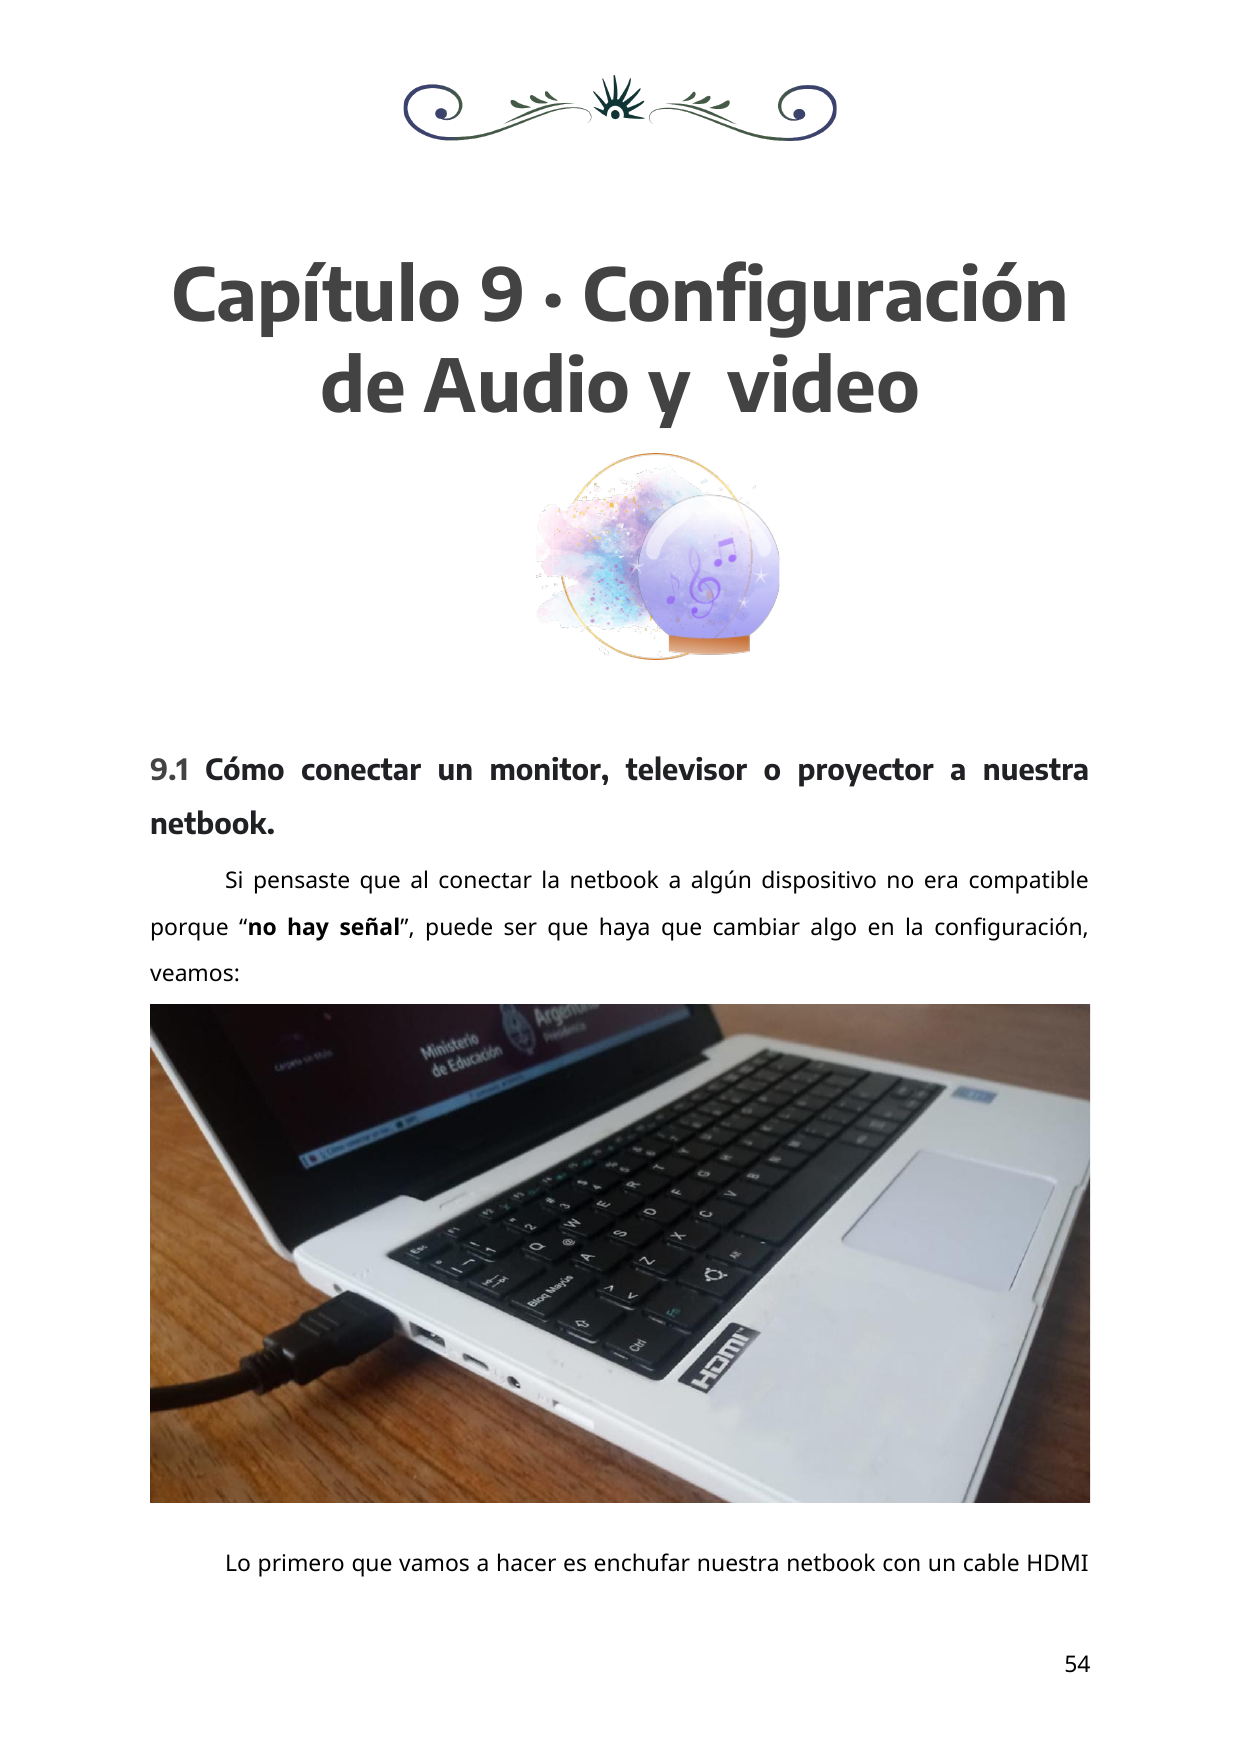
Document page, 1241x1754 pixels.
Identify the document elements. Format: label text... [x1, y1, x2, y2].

text Si pensaste que al conectar la netbook a algún dispositivo no era compatible porque “no hay señal”, puede ser que haya que cambiar algo en la configuración, veamos: [150, 864, 1090, 1004]
text Lo primero que vamos a hacer es enchufar nuestra netbook con un cable HDMI [150, 1546, 1090, 1578]
picture [535, 453, 780, 660]
subtitle Capítulo 9 · Configuración de Audio y video [150, 246, 1090, 429]
text [150, 1503, 1090, 1507]
picture [403, 75, 837, 141]
subtitle 9.1 Cómo conectar un monitor, televisor o proyector a nuestra netbook. [150, 750, 1090, 841]
picture [150, 1004, 1091, 1503]
